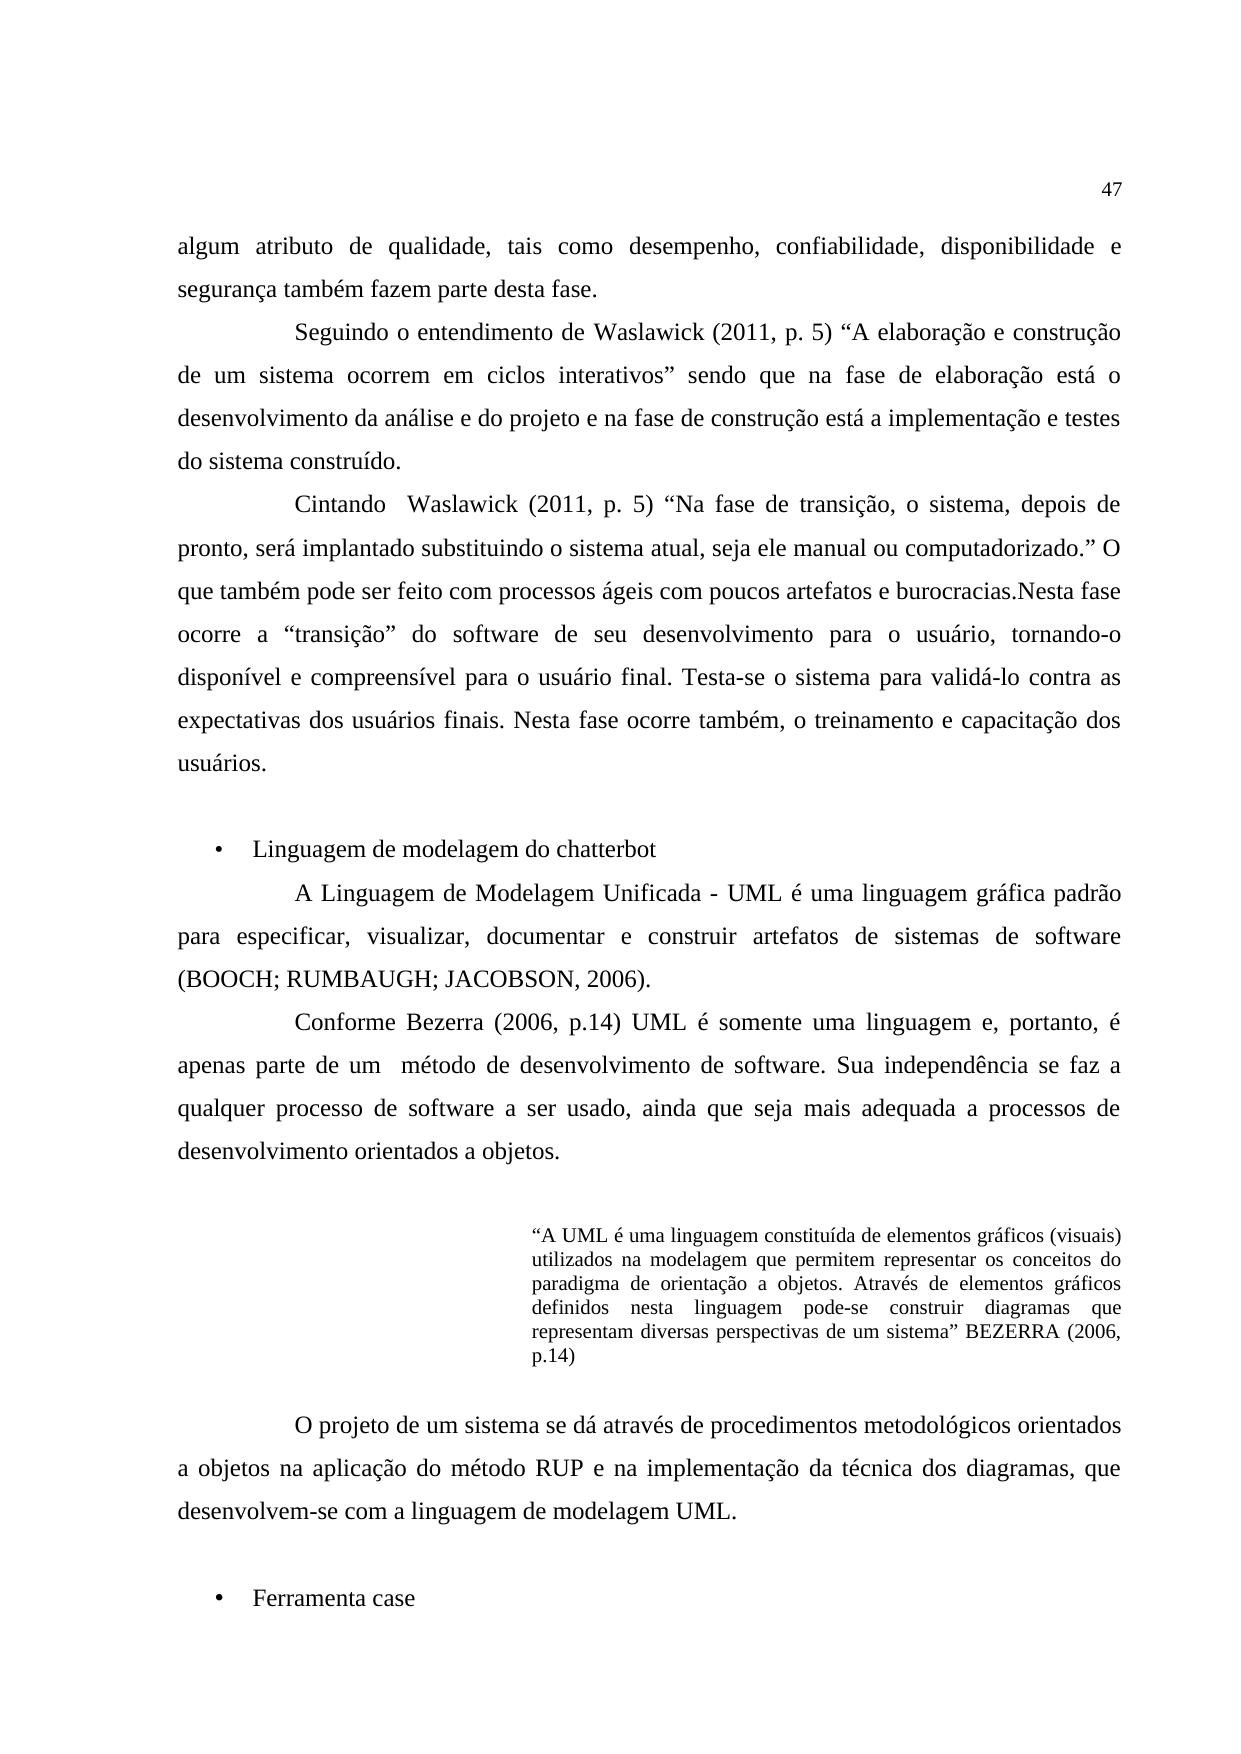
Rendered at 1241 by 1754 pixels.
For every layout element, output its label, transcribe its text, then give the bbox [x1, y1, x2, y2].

text “A UML é uma linguagem constituída de elementos gráficos (visuais) utilizados na modelagem que permitem representar os conceitos do paradigma de orientação a objetos. Através de elementos gráficos definidos nesta linguagem pode-se construir diagramas que representam diversas perspectivas de um sistema” BEZERRA (2006, p.14) [532, 1223, 1122, 1367]
list Ferramenta case [215, 1583, 1122, 1611]
text A Linguagem de Modelagem Unificada - UML é uma linguagem gráfica padrão para especificar, visualizar, documentar e construir artefatos de sistemas de software (BOOCH; RUMBAUGH; JACOBSON, 2006). [177, 878, 1122, 993]
text Seguindo o entendimento de Waslawick (2011, p. 5) “A elaboração e construção de um sistema ocorrem em ciclos interativos” sendo que na fase de elaboração está o desenvolvimento da análise e do projeto e na fase de construção está a implementação e testes do sistema construído. [177, 317, 1122, 475]
text Cintando Waslawick (2011, p. 5) “Na fase de transição, o sistema, depois de pronto, será implantado substituindo o sistema atual, seja ele manual ou computadorizado.” O que também pode ser feito com processos ágeis com poucos artefatos e burocracias.Nesta fase ocorre a “transição” do software de seu desenvolvimento para o usuário, tornando-o disponível e compreensível para o usuário final. Testa-se o sistema para validá-lo contra as expectativas dos usuários finais. Nesta fase ocorre também, o treinamento e capacitação dos usuários. [177, 489, 1122, 777]
text O projeto de um sistema se dá através de procedimentos metodológicos orientados a objetos na aplicação do método RUP e na implementação da técnica dos diagramas, que desenvolvem-se com a linguagem de modelagem UML. [177, 1410, 1122, 1525]
text algum atributo de qualidade, tais como desempenho, confiabilidade, disponibilidade e segurança também fazem parte desta fase. [177, 231, 1122, 303]
text Conforme Bezerra (2006, p.14) UML é somente uma linguagem e, portanto, é apenas parte de um método de desenvolvimento de software. Sua independência se faz a qualquer processo de software a ser usado, ainda que seja mais adequada a processos de desenvolvimento orientados a objetos. [177, 1007, 1122, 1165]
list Linguagem de modelagem do chatterbot [215, 834, 1122, 863]
